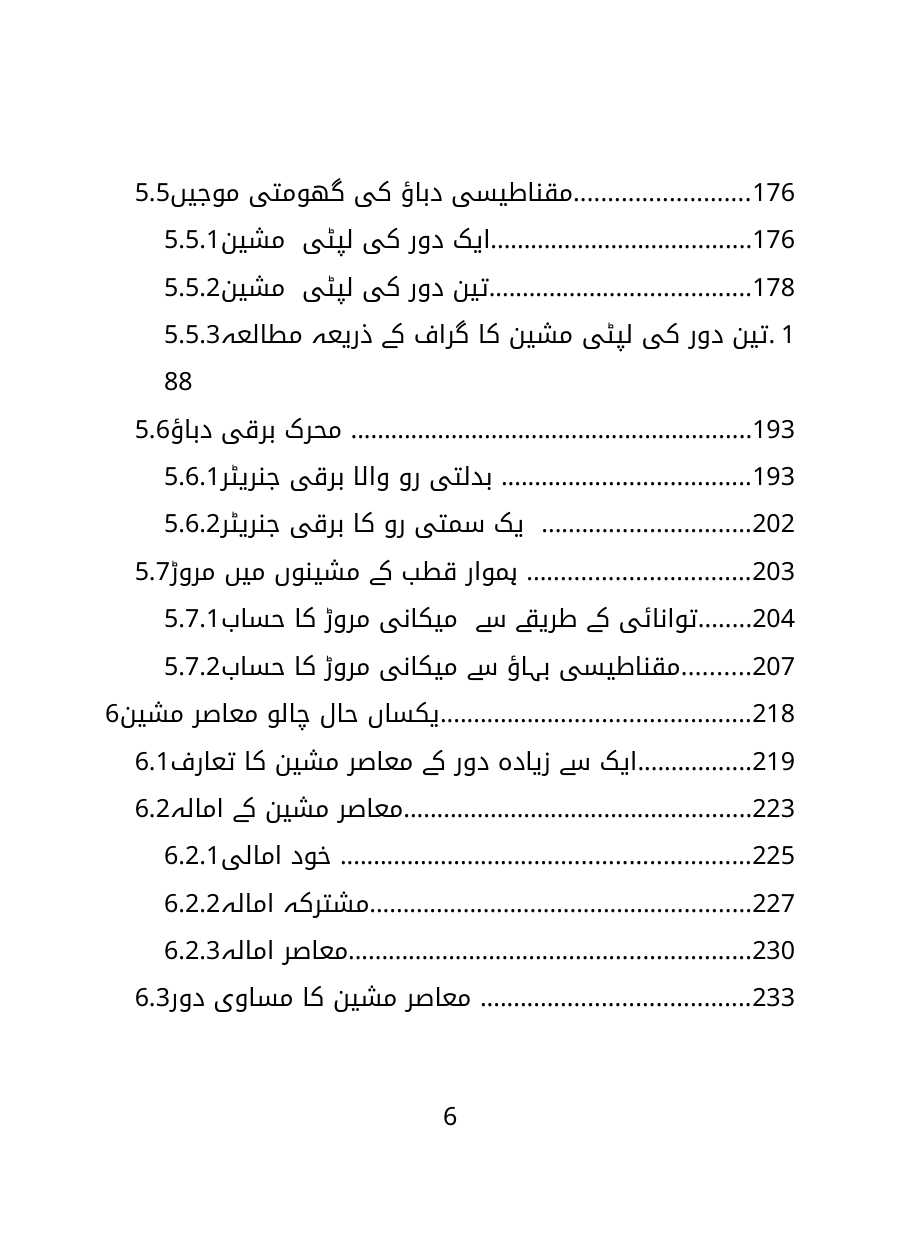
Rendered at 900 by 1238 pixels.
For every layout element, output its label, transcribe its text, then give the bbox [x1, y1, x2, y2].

text 6یکساں حال چالو معاصر مشین 218 [105, 690, 795, 738]
text 5.5.2تین دور کی لپٹی مشین 178 [164, 264, 795, 311]
text 5.7.2مقناطیسی بہاؤ سے میکانی مروڑ کا حساب 207 [164, 643, 795, 690]
text 6.2.2مشترکہ امالہ 227 [164, 880, 795, 927]
text 5.5.3تین دور کی لپٹی مشین کا گراف کے ذریعہ مطالعہ 188 [164, 311, 795, 406]
text 5.6.1بدلتی رو والا برقی جنریٹر 193 [164, 453, 795, 501]
text 6.2معاصر مشین کے امالہ 223 [134, 785, 795, 833]
text 6.2.3معاصر امالہ 230 [164, 927, 795, 975]
text 5.7ہموار قطب کے مشینوں میں مروڑ 203 [134, 548, 795, 596]
text 5.6.2یک سمتی رو کا برقی جنریٹر 202 [164, 501, 795, 548]
text 5.7.1توانائی کے طریقے سے میکانی مروڑ کا حساب 204 [164, 596, 795, 643]
text 5.6محرک برقی دباؤ 193 [134, 406, 795, 453]
text 6.1ایک سے زیادہ دور کے معاصر مشین کا تعارف 219 [134, 738, 795, 785]
text 5.5.1ایک دور کی لپٹی مشین 176 [164, 216, 795, 264]
text 5.5مقناطیسی دباؤ کی گھومتی موجیں 176 [134, 169, 795, 216]
text 6.2.1خود امالی 225 [164, 833, 795, 880]
text 6.3معاصر مشین کا مساوی دور 233 [134, 975, 795, 1022]
